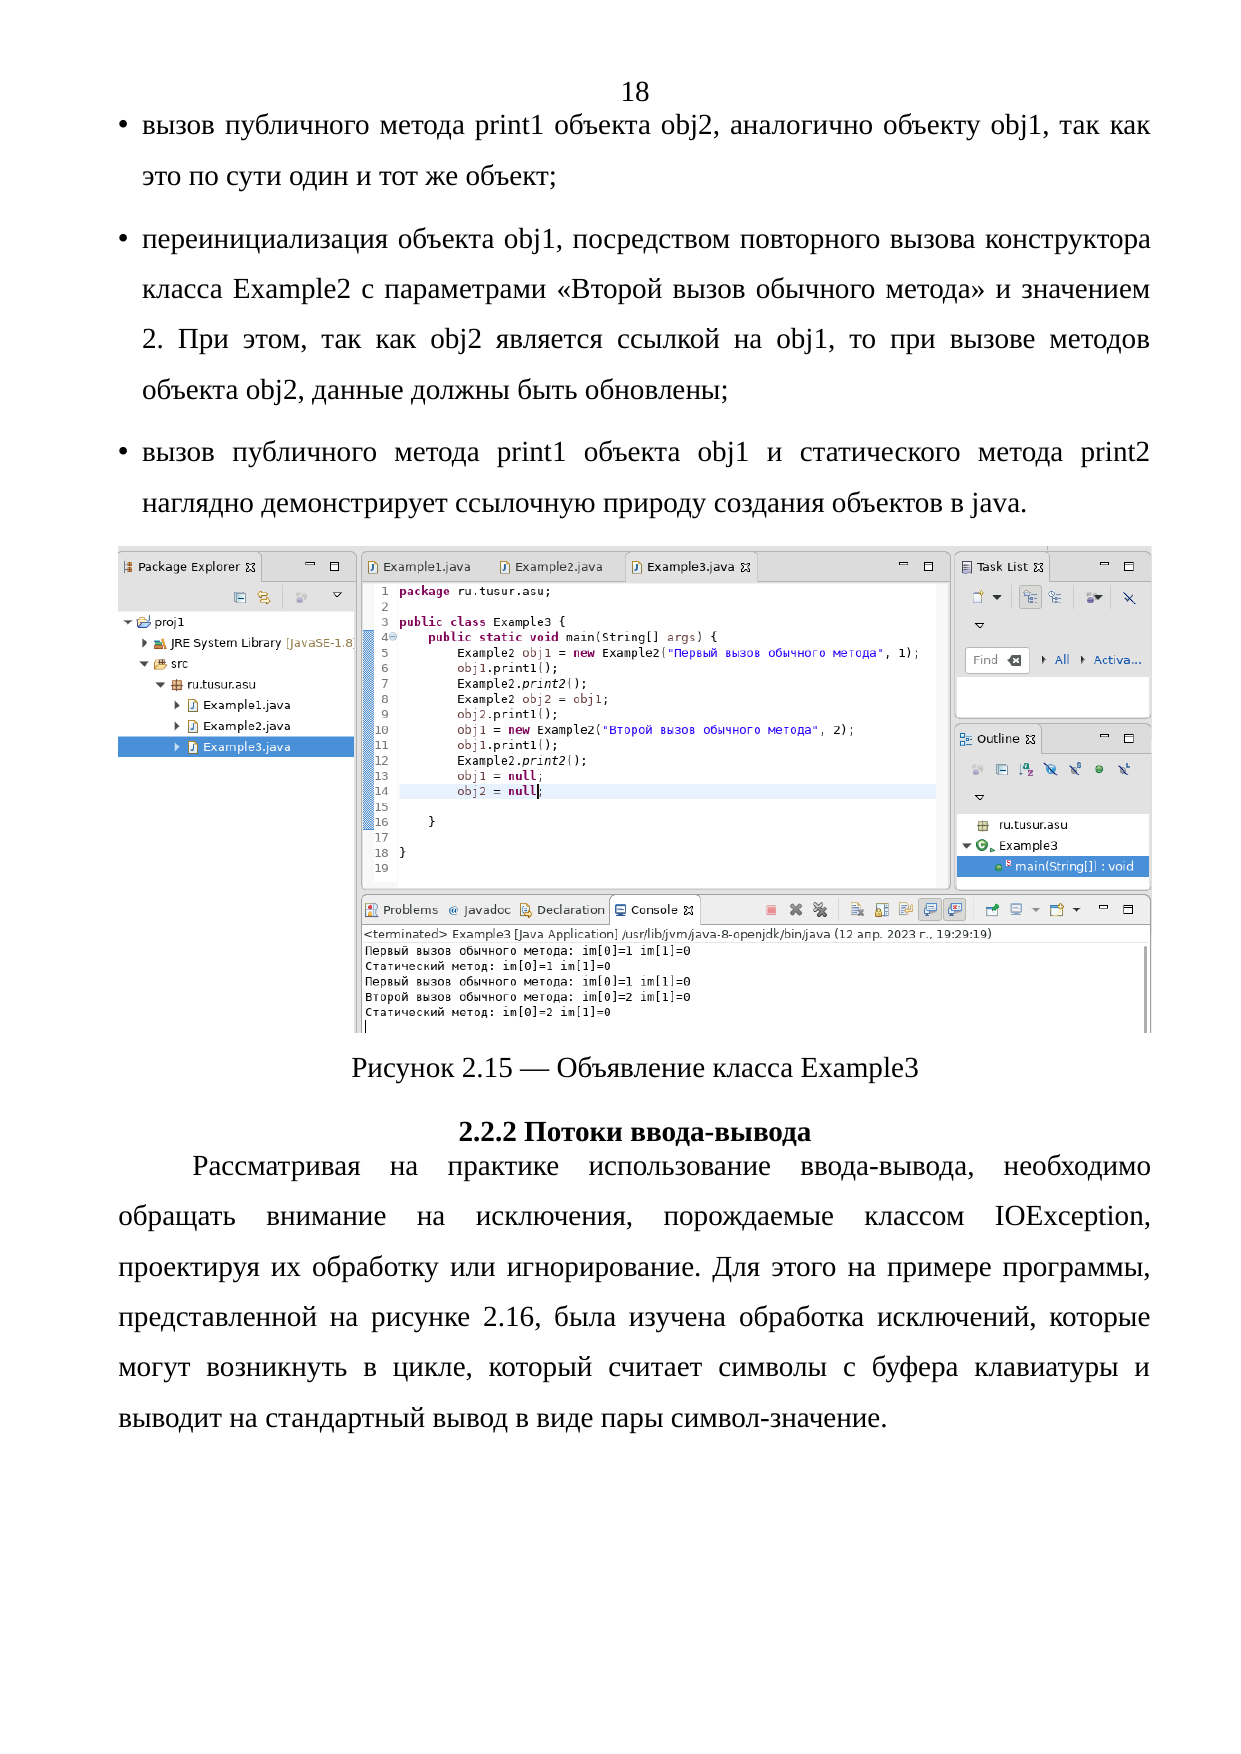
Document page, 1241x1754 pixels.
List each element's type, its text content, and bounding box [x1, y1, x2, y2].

text Рисунок 2.15 — Объявление класса Example3 [118, 1033, 1152, 1083]
list вызов публичного метода print1 объекта obj1 и статического метода print2 наглядно демонстрирует ссылочную природу создания объектов в java. [118, 434, 1152, 518]
list переинициализация объекта obj1, посредством повторного вызова конструктора класса Example2 с параметрами «Второй вызов обычного метода» и значением 2. При этом, так как obj2 является ссылкой на obj1, то при вызове методов объекта obj2, данные должны быть обновлены; [118, 221, 1152, 405]
subtitle 2.2.2 Потоки ввода-вывода [118, 1114, 1152, 1148]
text Рассматривая на практике использование ввода-вывода, необходимо обращать внимание на исключения, порождаемые классом IOException, проектируя их обработку или игнорирование. Для этого на примере программы, представленной на рисунке 2.16, была изучена обработка исключений, которые могут возникнуть в цикле, который считает символы с буфера клавиатуры и выводит на стандартный вывод в виде пары символ-значение. [118, 1148, 1152, 1433]
list вызов публичного метода print1 объекта obj2, аналогично объекту obj1, так как это по сути один и тот же объект; [118, 107, 1152, 191]
